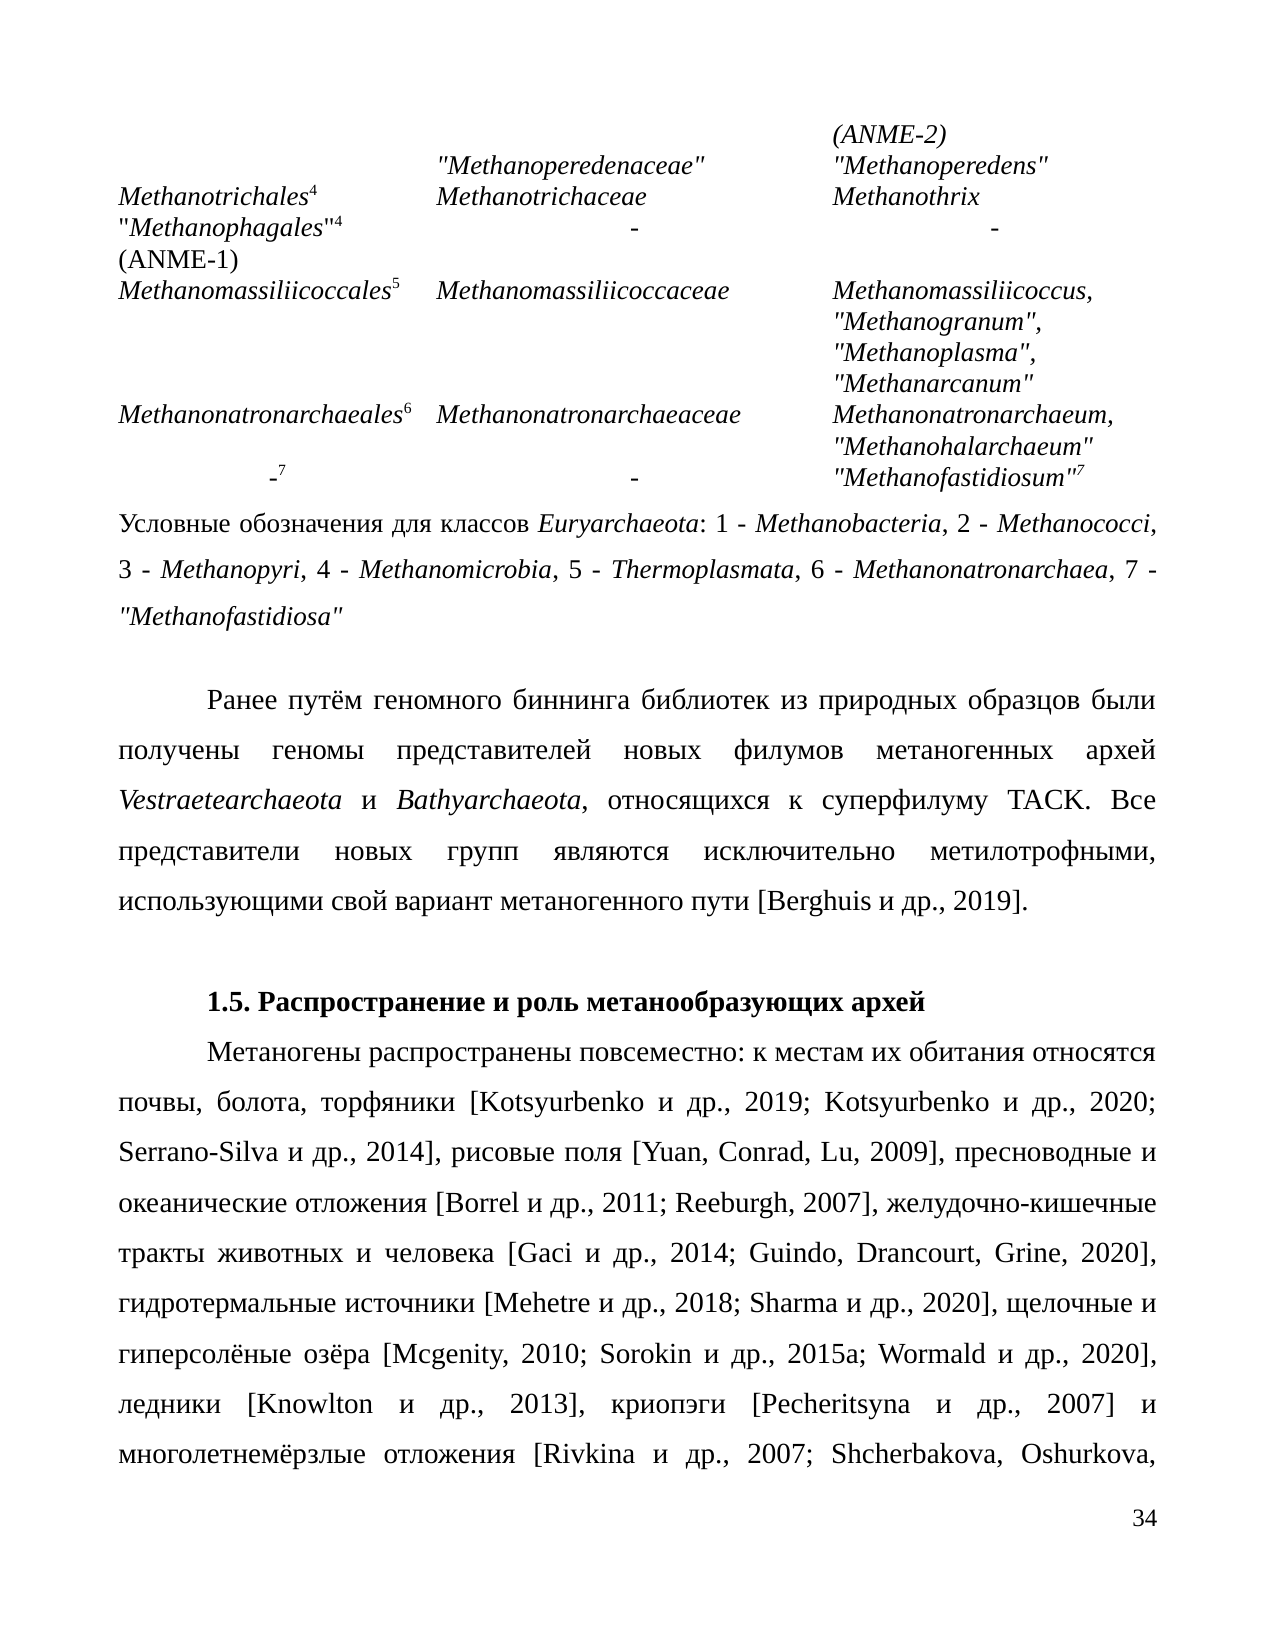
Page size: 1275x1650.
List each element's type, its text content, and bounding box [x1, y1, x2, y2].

table_cell Methanothrix [832, 180, 1157, 212]
table_cell "Methanoperedenaceae" [436, 149, 832, 180]
table_cell -7 [118, 461, 436, 507]
table_cell "Methanofastidiosum"7 [832, 461, 1157, 507]
text Ранее путём геномного биннинга библиотек из природных образцов были получены геномы представителей новых филумов метаногенных архей Vestraetearchaeota и Bathyarchaeota, относящихся к суперфилуму TACK. Все представители новых групп являются исключительно метилотрофными, использующими свой вариант метаногенного пути [Berghuis и др., 2019]⁠. [118, 682, 1157, 917]
table_cell - [436, 461, 832, 507]
text 1.5. Распространение и роль метанообразующих архей [118, 984, 1157, 1017]
table_cell Methanonatronarchaeales6 [118, 399, 436, 461]
table_cell [436, 118, 832, 149]
table_cell - [832, 212, 1157, 274]
table_cell Methanonatronarchaeum, "Methanohalarchaeum" [832, 399, 1157, 461]
table_cell "Methanoperedens" [832, 149, 1157, 180]
table_cell Methanonatronarchaeaceae [436, 399, 832, 461]
table_cell - [436, 212, 832, 274]
table_cell Methanotrichaceae [436, 180, 832, 212]
text Метаногены распространены повсеместно: к местам их обитания относятся почвы, болота, торфяники [Kotsyurbenko и др., 2019; Kotsyurbenko и др., 2020; Serrano-Silva и др., 2014]⁠, рисовые поля [Yuan, Conrad, Lu, 2009]⁠, пресноводные и океанические отложения [Borrel и др., 2011; Reeburgh, 2007]⁠, желудочно-кишечные тракты животных и человека [Gaci и др., 2014; Guindo, Drancourt, Grine, 2020]⁠, гидротермальные источники [Mehetre и др., 2018; Sharma и др., 2020]⁠, щелочные и гиперсолёные озёра [Mcgenity, 2010; Sorokin и др., 2015a; Wormald и др., 2020]⁠, ледники [Knowlton и др., 2013]⁠, криопэги [Pecheritsyna и др., 2007]⁠ и многолетнемёрзлые отложения [Rivkina и др., 2007; Shcherbakova, Oshurkova, [118, 1034, 1157, 1470]
table_cell Methanomassiliicoccales5 [118, 274, 436, 398]
table_cell "Methanophagales"4 (ANME-1) [118, 212, 436, 274]
table_cell Methanomassiliicoccaceae [436, 274, 832, 398]
table_cell Условные обозначения для классов Euryarchaeota: 1 - Methanobacteria, 2 - Methanococci, 3 - Methanopyri, 4 - Methanomicrobia, 5 - Thermoplasmata, 6 - Methanonatronarchaea, 7 - "Methanofastidiosa" [118, 507, 1157, 631]
table_cell [118, 118, 436, 180]
table_cell Methanotrichales4 [118, 180, 436, 212]
table_cell (ANME-2) [832, 118, 1157, 149]
table_cell Methanomassiliicoccus, "Methanogranum", "Methanoplasma", "Methanarcanum" [832, 274, 1157, 398]
